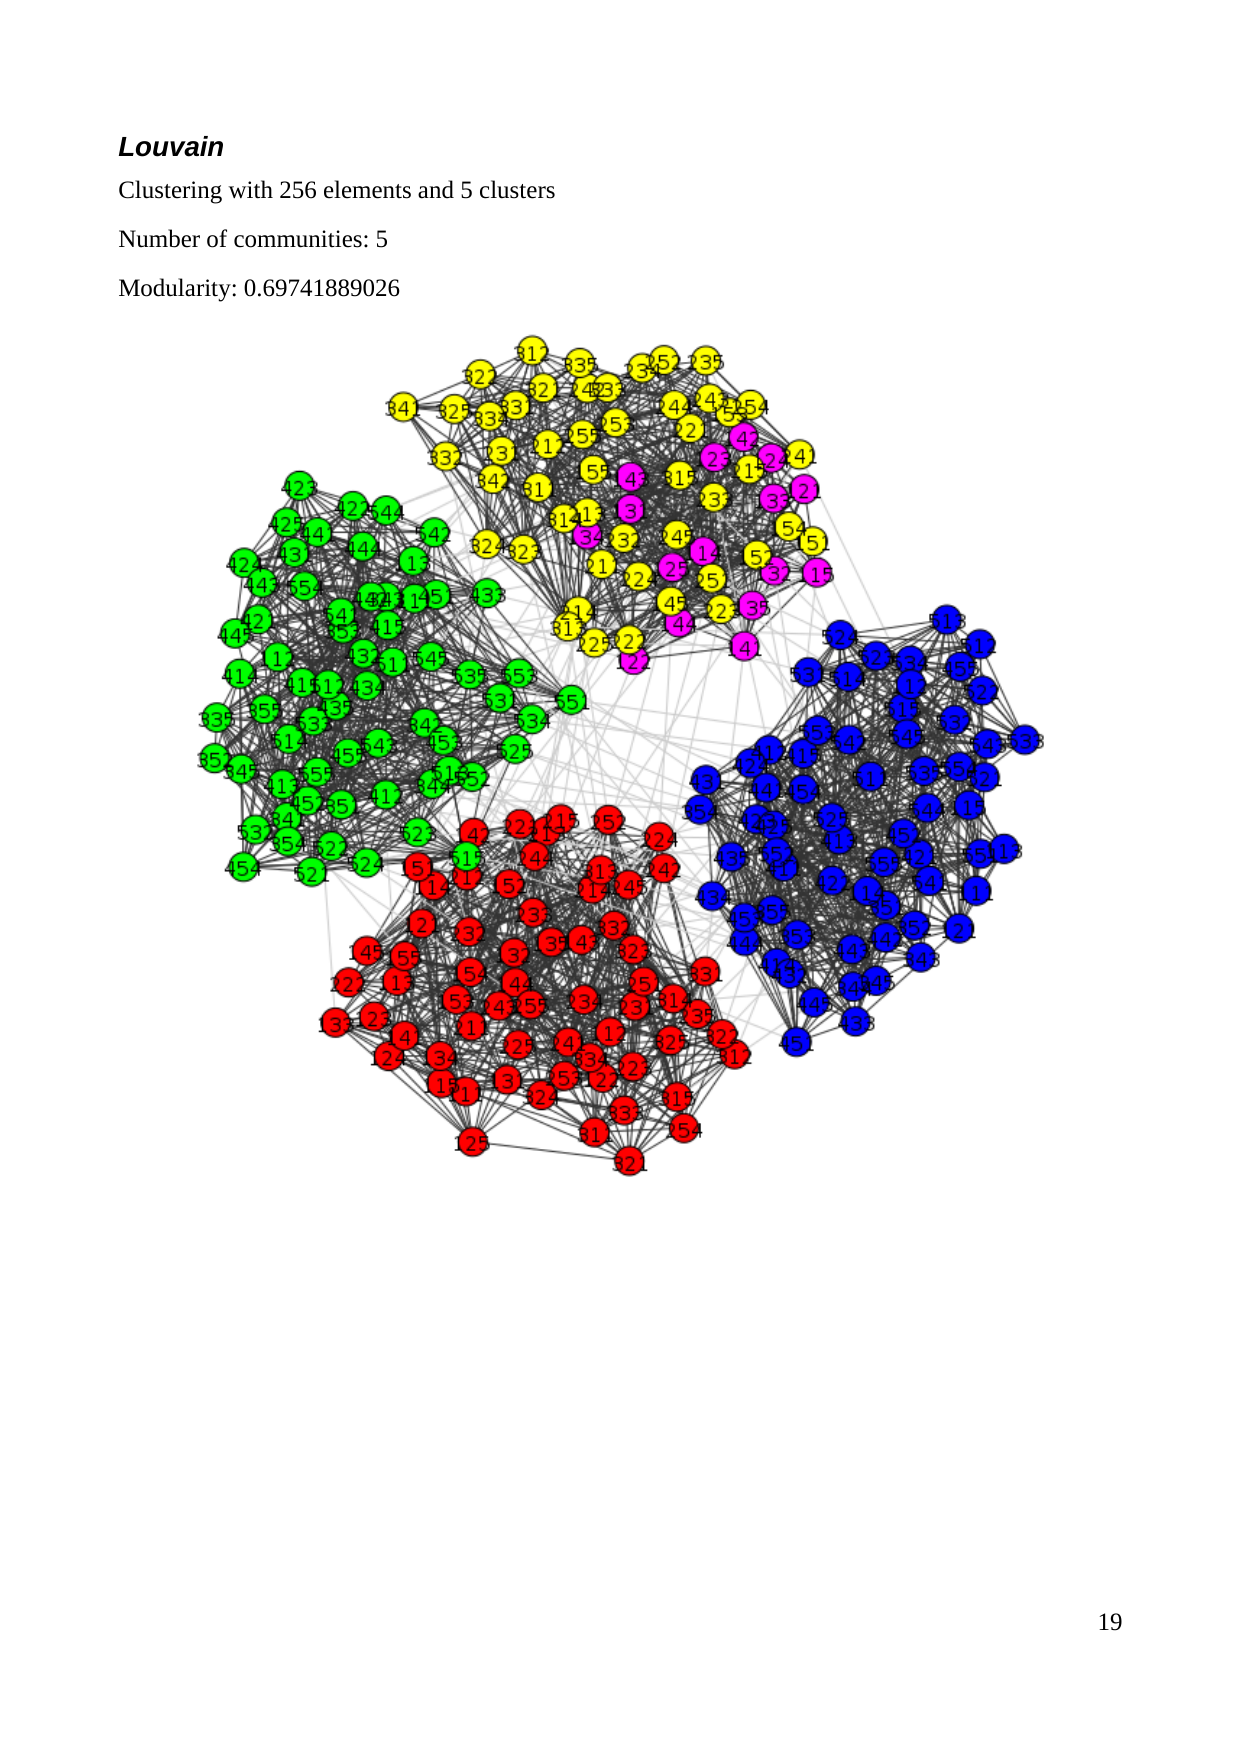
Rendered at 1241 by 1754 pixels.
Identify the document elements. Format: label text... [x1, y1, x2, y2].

text Number of communities: 5 [118, 224, 1122, 253]
subtitle Louvain [118, 131, 1122, 162]
picture [186, 322, 1054, 1190]
text Modularity: 0.69741889026 [118, 273, 1122, 302]
text Clustering with 256 elements and 5 clusters [118, 175, 1122, 204]
